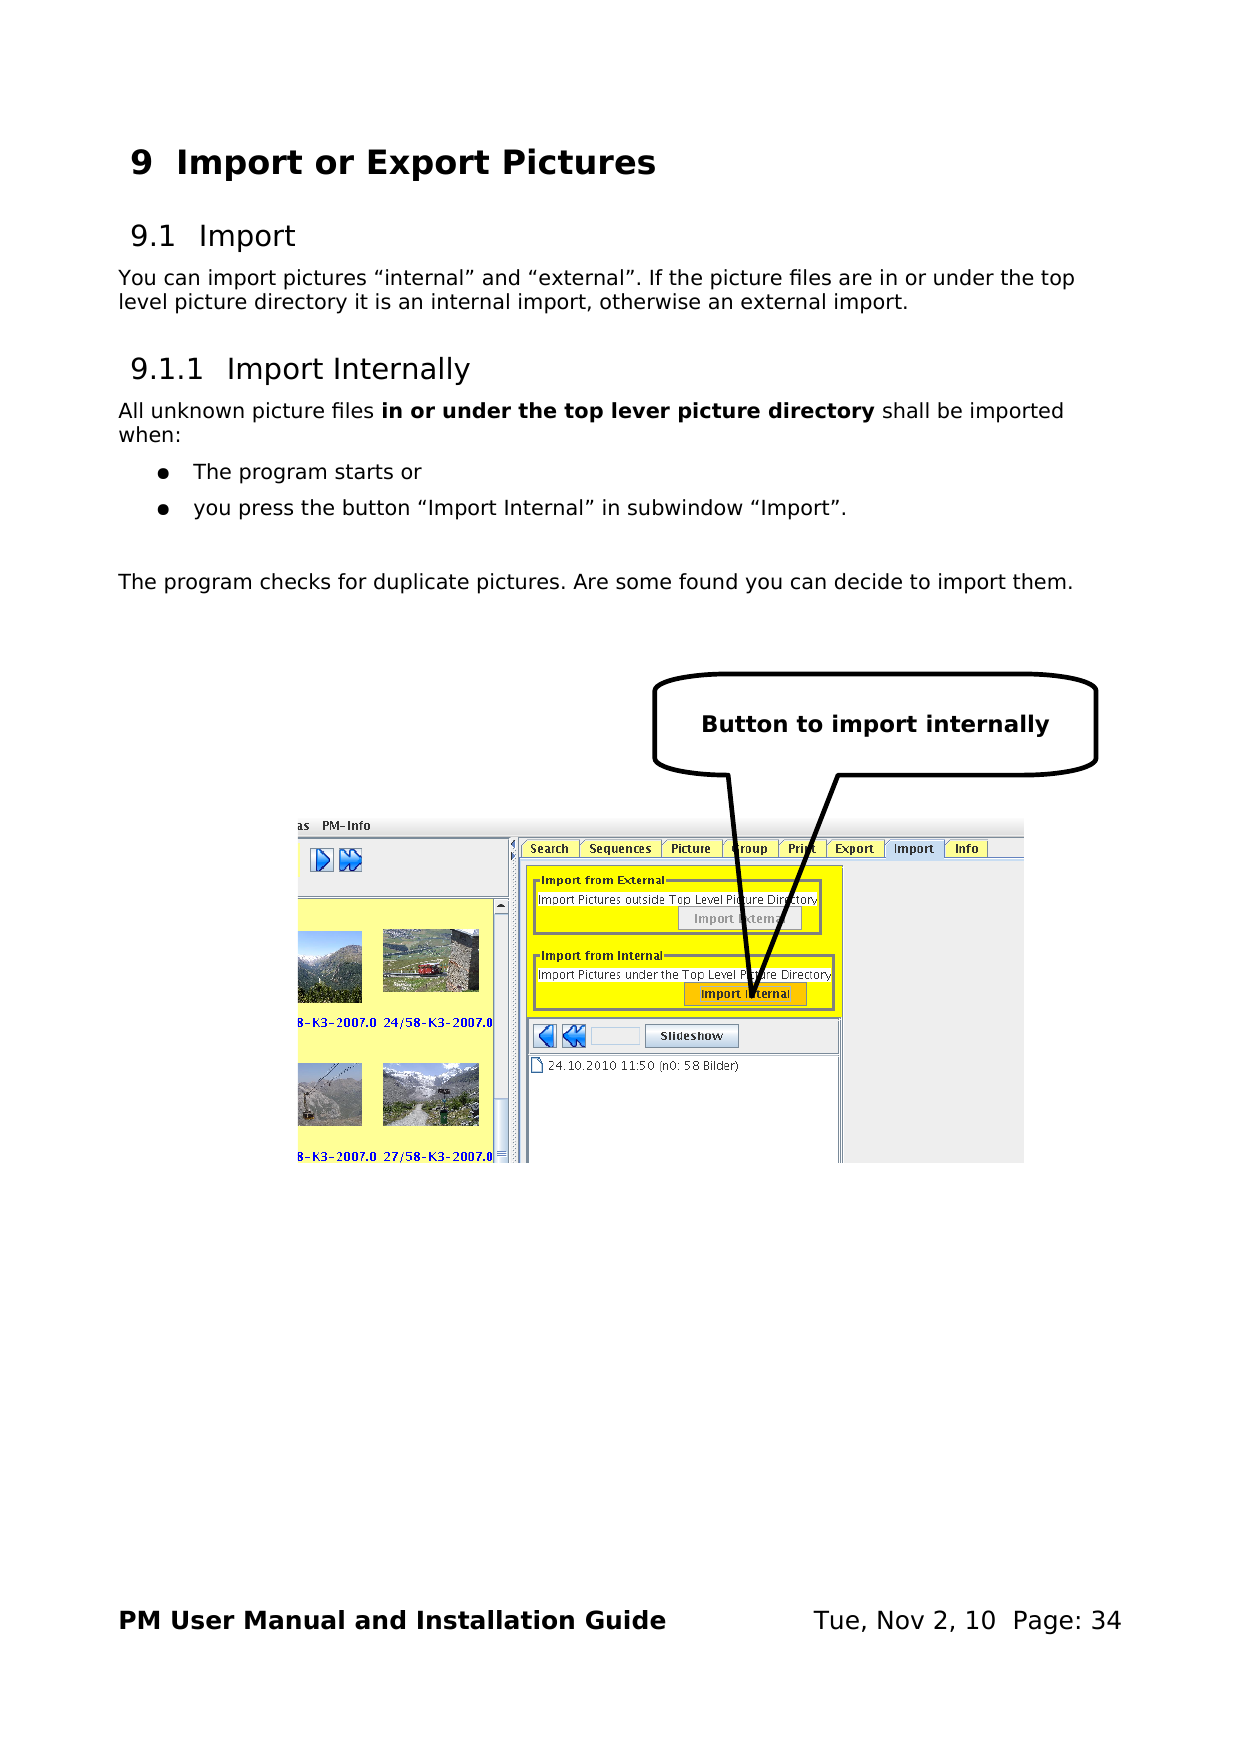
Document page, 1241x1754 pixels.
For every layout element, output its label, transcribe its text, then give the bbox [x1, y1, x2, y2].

subtitle Import Internally [130, 352, 1122, 386]
subtitle Import [130, 220, 1122, 254]
list The program starts or [156, 460, 1122, 484]
picture [297, 818, 1024, 1163]
text You can import pictures “internal” and “external”. If the picture files are in or under the top level picture directory it is an internal import, otherwise an external import. [118, 266, 1122, 315]
subtitle Import or Export Pictures [130, 143, 1122, 182]
text All unknown picture files in or under the top lever picture directory shall be imported when: [118, 399, 1122, 447]
list you press the button “Import Internal” in subwindow “Import”. [156, 496, 1122, 521]
picture [736, 818, 818, 984]
text The program checks for duplicate pictures. Are some found you can decide to import them. [118, 570, 1122, 594]
